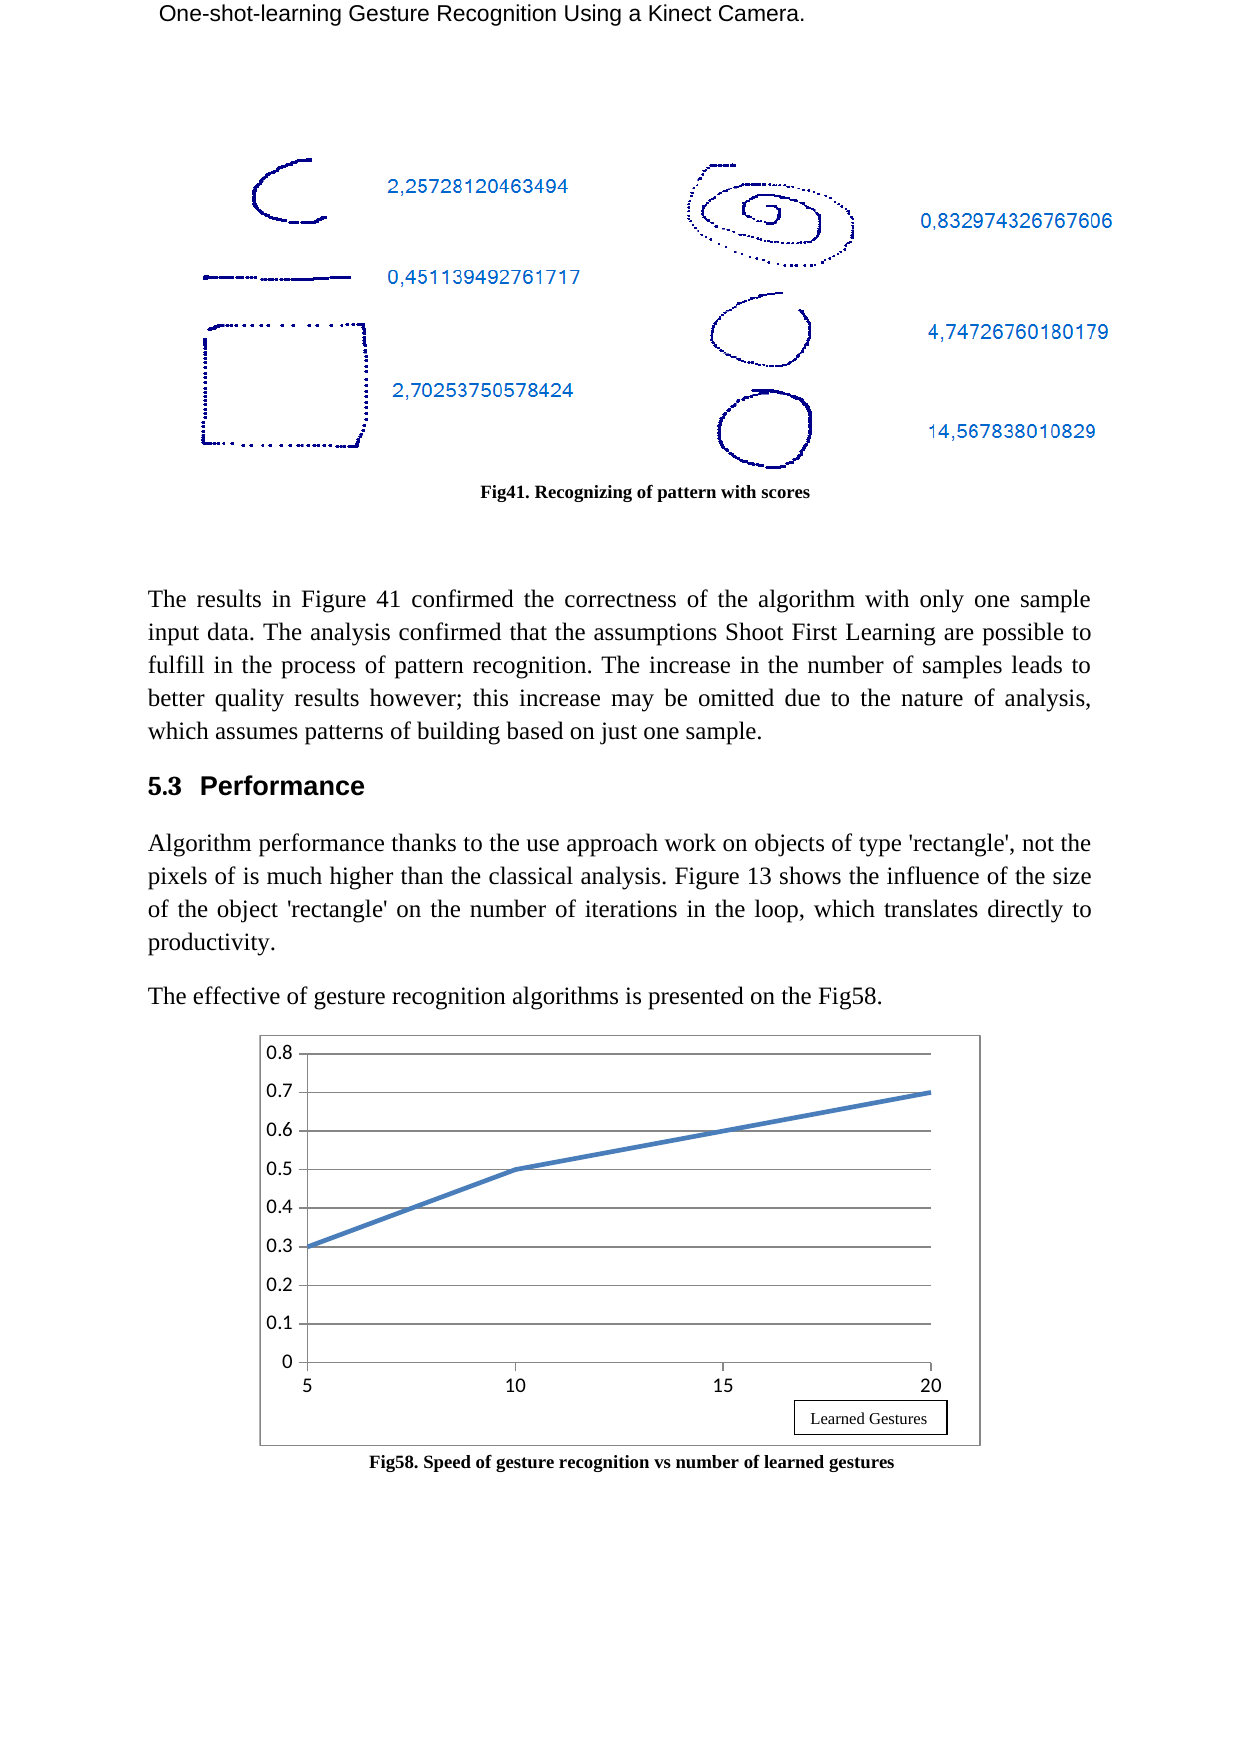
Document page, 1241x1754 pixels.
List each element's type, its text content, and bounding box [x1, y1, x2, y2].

text Fig41. Recognizing of pattern with scores [480, 481, 1093, 502]
text The results in Figure 41 confirmed the correctness of the algorithm with only one sample input data. The analysis confirmed that the assumptions Shoot First Learning are possible to fulfill in the process of pattern recognition. The increase in the number of samples leads to better quality results however; this increase may be omitted due to the nature of analysis, which assumes patterns of building based on just one sample. [148, 584, 1093, 745]
text Fig58. Speed of gesture recognition vs number of learned gestures [295, 1451, 1093, 1472]
text 5.3 Performance [148, 770, 1093, 802]
text Learned Gestures [810, 1409, 931, 1426]
text The effective of gesture recognition algorithms is presented on the Fig58. [148, 981, 1093, 1009]
text Algorithm performance thanks to the use approach work on objects of type 'rectangle', not the pixels of is much higher than the classical analysis. Figure 13 shows the influence of the size of the object 'rectangle' on the number of iterations in the loop, which translates directly to productivity. [148, 828, 1093, 956]
